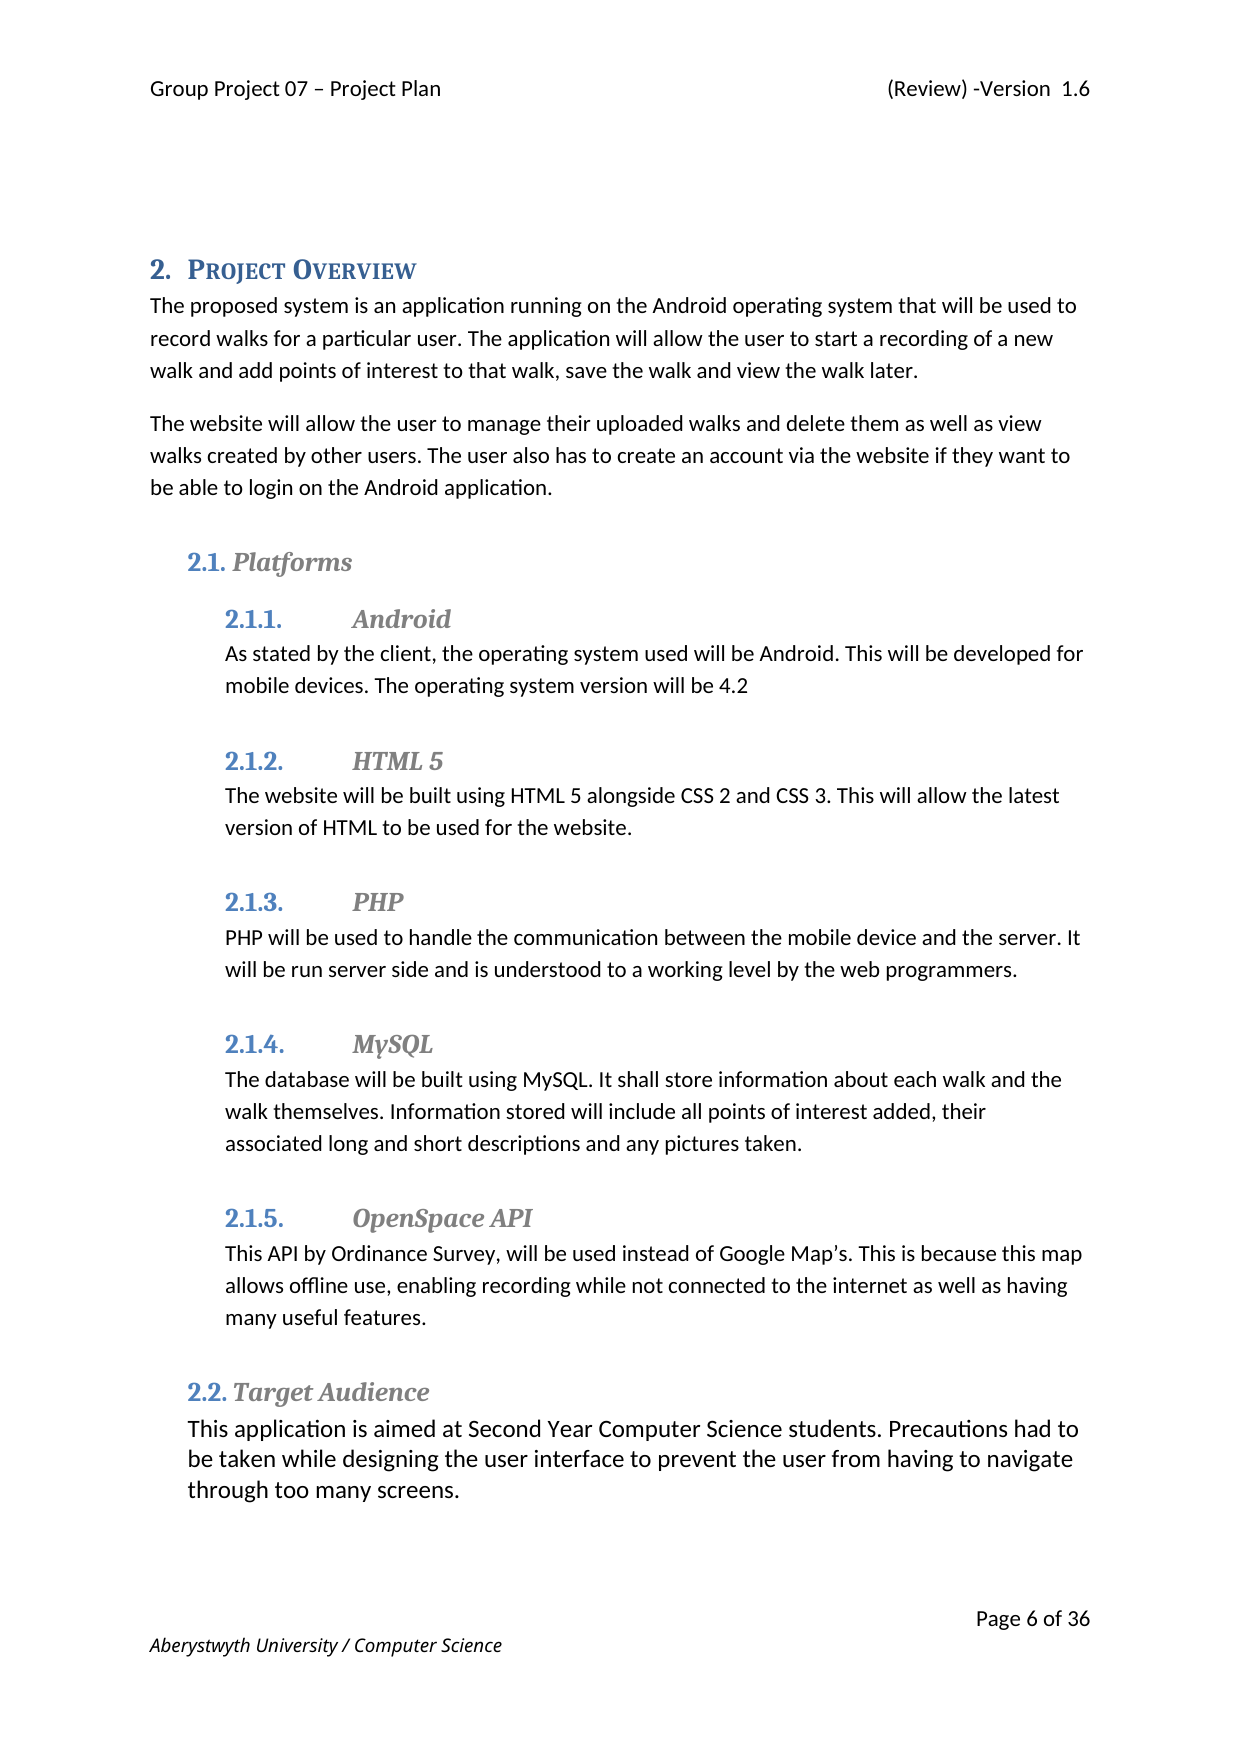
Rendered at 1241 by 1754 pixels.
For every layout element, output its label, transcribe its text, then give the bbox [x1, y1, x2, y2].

text This application is aimed at Second Year Computer Science students. Precautions had to be taken while designing the user interface to prevent the user from having to navigate through too many screens. [187, 1413, 1090, 1504]
text The proposed system is an application running on the Android operating system that will be used to record walks for a particular user. The application will allow the user to start a recording of a new walk and add points of interest to that walk, save the walk and view the walk later. [150, 292, 1090, 384]
subtitle Project Overview [150, 253, 1090, 287]
text PHP will be used to handle the communication between the mobile device and the server. It will be run server side and is understood to a working level by the web programmers. [225, 923, 1090, 983]
subtitle Platforms [187, 547, 1090, 578]
text The website will allow the user to manage their uploaded walks and delete them as well as view walks created by other users. The user also has to create an account via the website if they want to be able to login on the Android application. [150, 409, 1090, 501]
subtitle Android [225, 604, 1090, 635]
text The database will be built using MySQL. It shall store information about each walk and the walk themselves. Information stored will include all points of interest added, their associated long and short descriptions and any pictures taken. [225, 1065, 1090, 1157]
subtitle PHP [225, 887, 1090, 918]
text The website will be built using HTML 5 alongside CSS 2 and CSS 3. This will allow the latest version of HTML to be used for the website. [225, 781, 1090, 841]
subtitle OpenSpace API [225, 1203, 1090, 1234]
subtitle HTML 5 [225, 746, 1090, 777]
subtitle MySQL [225, 1029, 1090, 1060]
text As stated by the client, the operating system used will be Android. This will be developed for mobile devices. The operating system version will be 4.2 [225, 639, 1090, 700]
text This API by Ordinance Survey, will be used instead of Google Map’s. This is because this map allows offline use, enabling recording while not connected to the internet as well as having many useful features. [225, 1239, 1090, 1331]
subtitle Target Audience [187, 1377, 1090, 1408]
